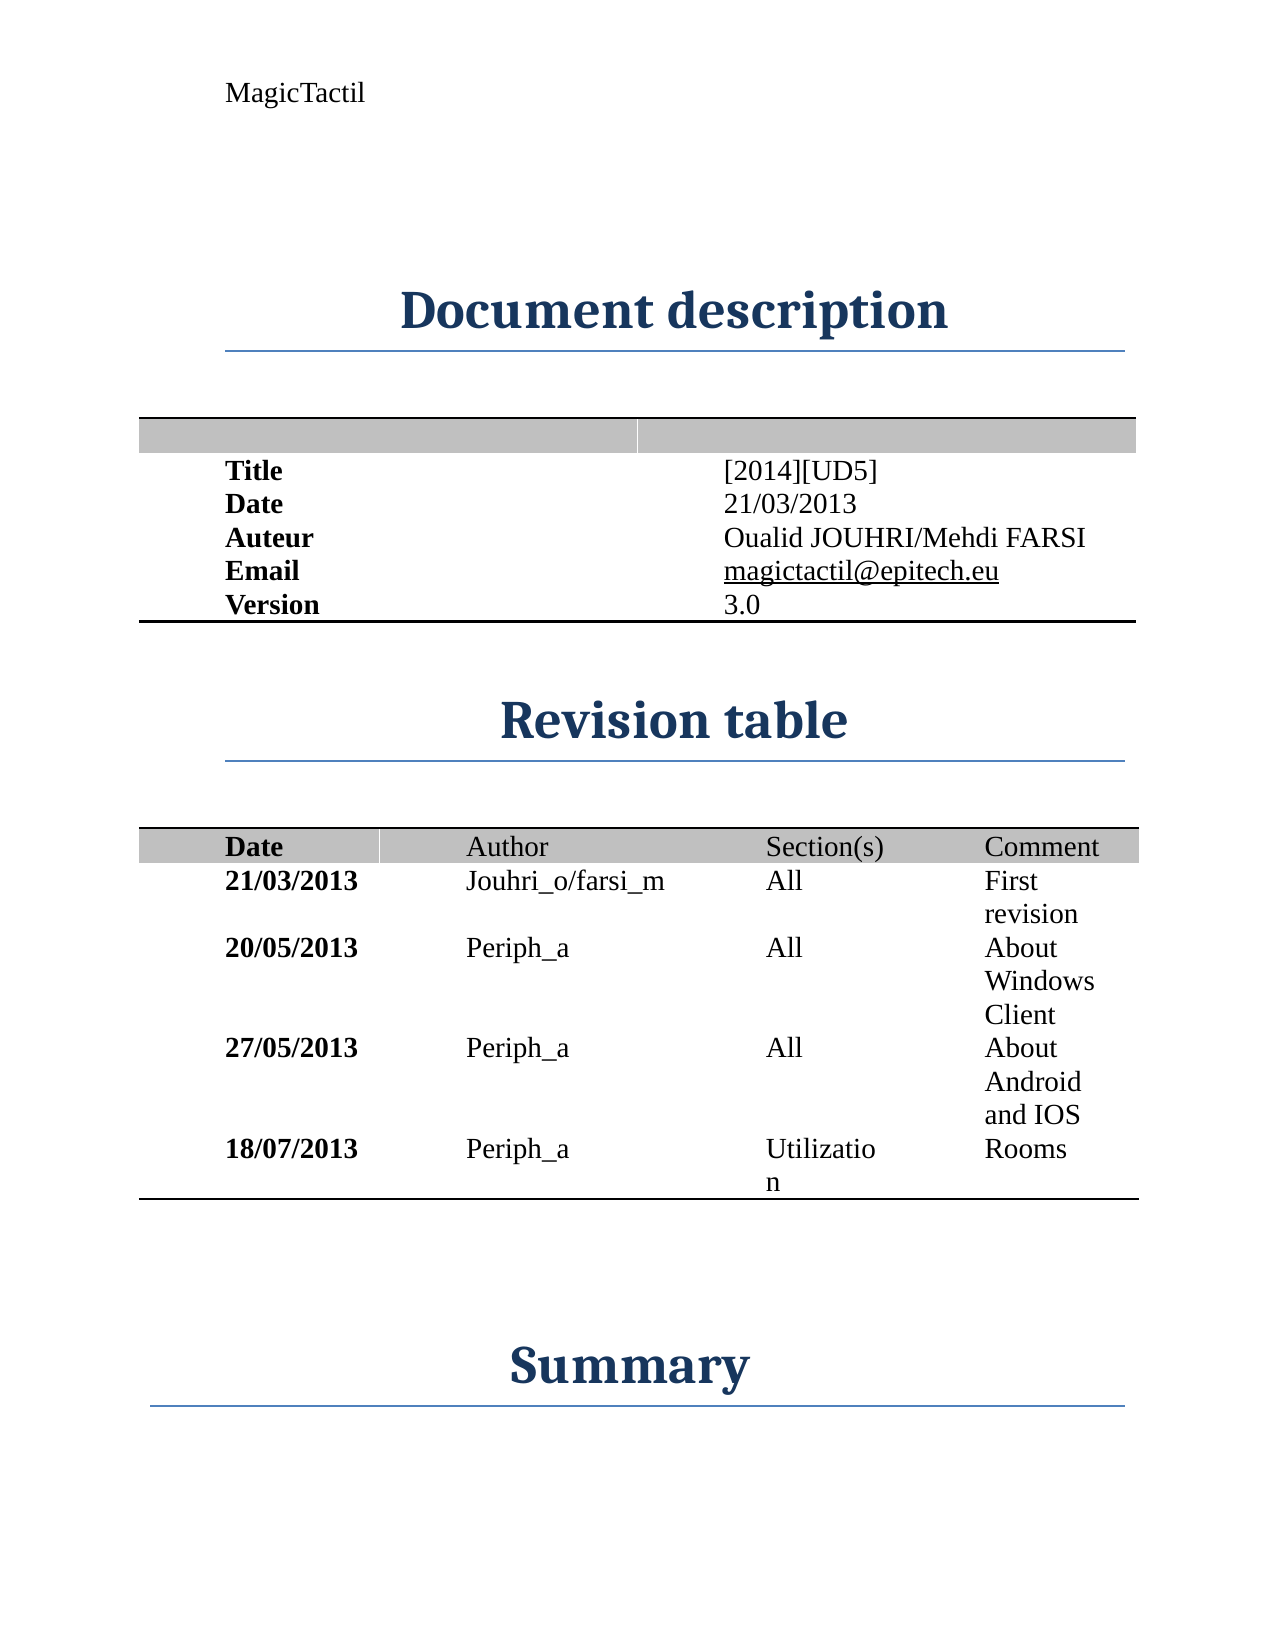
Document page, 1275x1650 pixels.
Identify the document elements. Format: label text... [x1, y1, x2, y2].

table_cell magictactil@epitech.eu [638, 553, 1136, 587]
table_cell 21/03/2013 [638, 486, 1136, 520]
table_cell Periph_a [380, 1030, 679, 1131]
table_cell 27/05/2013 [139, 1030, 379, 1131]
title Summary [150, 1334, 1125, 1405]
table_cell Periph_a [380, 930, 679, 1030]
table_cell Jouhri_o/farsi_m [380, 863, 679, 930]
table_header [139, 419, 637, 453]
table_cell Oualid JOUHRI/Mehdi FARSI [638, 520, 1136, 553]
table_cell Email [139, 553, 637, 587]
table_cell Rooms [898, 1131, 1115, 1198]
table_cell All [679, 1030, 898, 1131]
table_cell [1115, 863, 1139, 930]
table_cell 3.0 [638, 587, 1136, 620]
table_cell 18/07/2013 [139, 1131, 379, 1198]
table_header Comment [898, 829, 1115, 863]
table_cell [1115, 930, 1139, 1030]
title Revision table [225, 689, 1125, 760]
table_header Author [380, 829, 679, 863]
table_cell Version [139, 587, 637, 620]
table_cell Date [139, 486, 637, 520]
table_cell [1115, 1131, 1139, 1198]
table_header [638, 419, 1136, 453]
table_cell About Windows Client [898, 930, 1115, 1030]
table_cell Periph_a [380, 1131, 679, 1198]
table_cell Auteur [139, 520, 637, 553]
table_cell About Android and IOS [898, 1030, 1115, 1131]
table_cell Title [139, 453, 637, 486]
table_cell All [679, 863, 898, 930]
table_cell 21/03/2013 [139, 863, 379, 930]
table_header [1115, 829, 1139, 863]
table_cell First revision [898, 863, 1115, 930]
table_header Section(s) [679, 829, 898, 863]
table_cell Utilization [679, 1131, 898, 1198]
title Document description [225, 279, 1125, 350]
table_cell 20/05/2013 [139, 930, 379, 1030]
table_cell All [679, 930, 898, 1030]
table_cell [1115, 1030, 1139, 1131]
table_header Date [139, 829, 379, 863]
table_cell [2014][UD5] [638, 453, 1136, 486]
